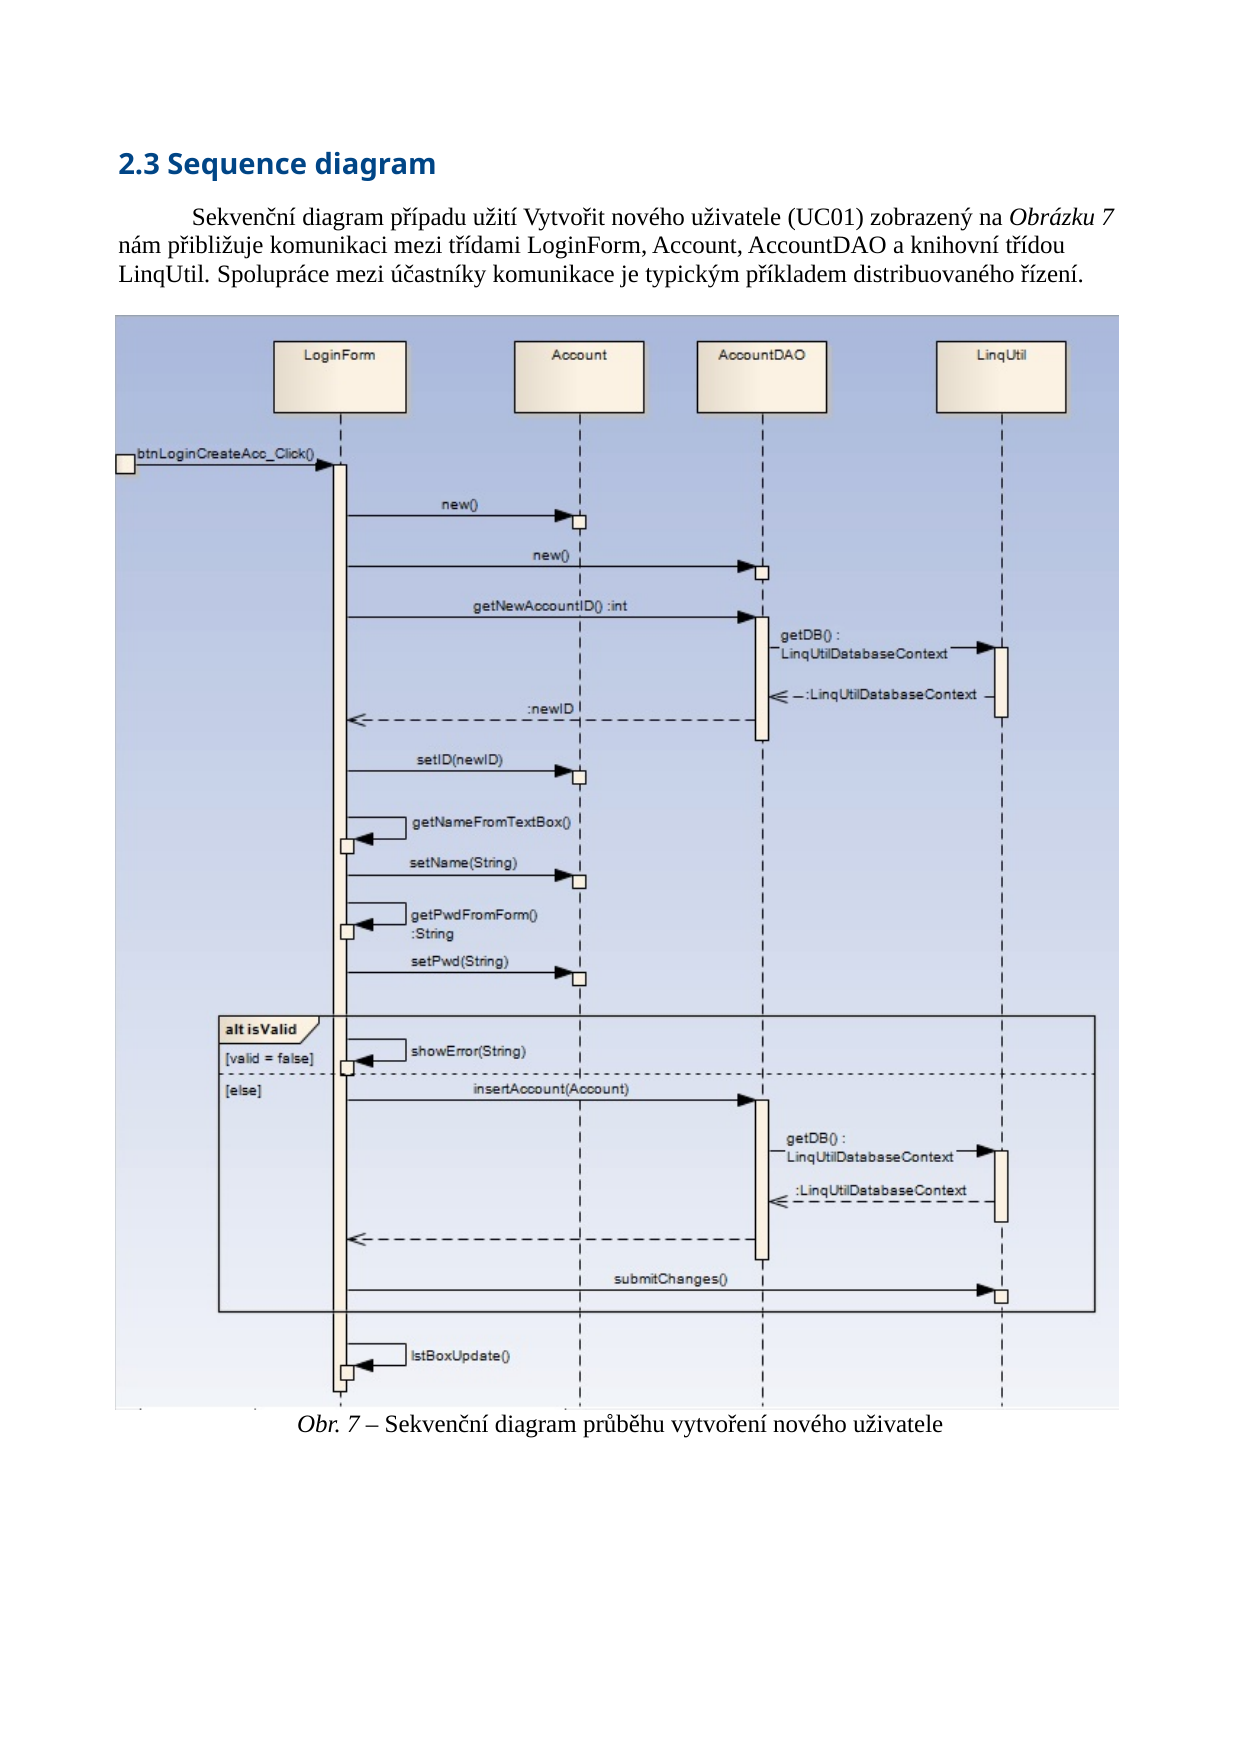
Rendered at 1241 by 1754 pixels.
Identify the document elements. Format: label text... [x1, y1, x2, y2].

picture [115, 315, 1119, 1410]
subtitle 2.3 Sequence diagram [118, 143, 1122, 183]
text Sekvenční diagram případu užití Vytvořit nového uživatele (UC01) zobrazený na Obrázku 7 nám přibližuje komunikaci mezi třídami LoginForm, Account, AccountDAO a knihovní třídou LinqUtil. Spolupráce mezi účastníky komunikace je typickým příkladem distribuovaného řízení. [118, 202, 1122, 288]
text Obr. 7 – Sekvenční diagram průběhu vytvoření nového uživatele [118, 319, 1122, 1438]
